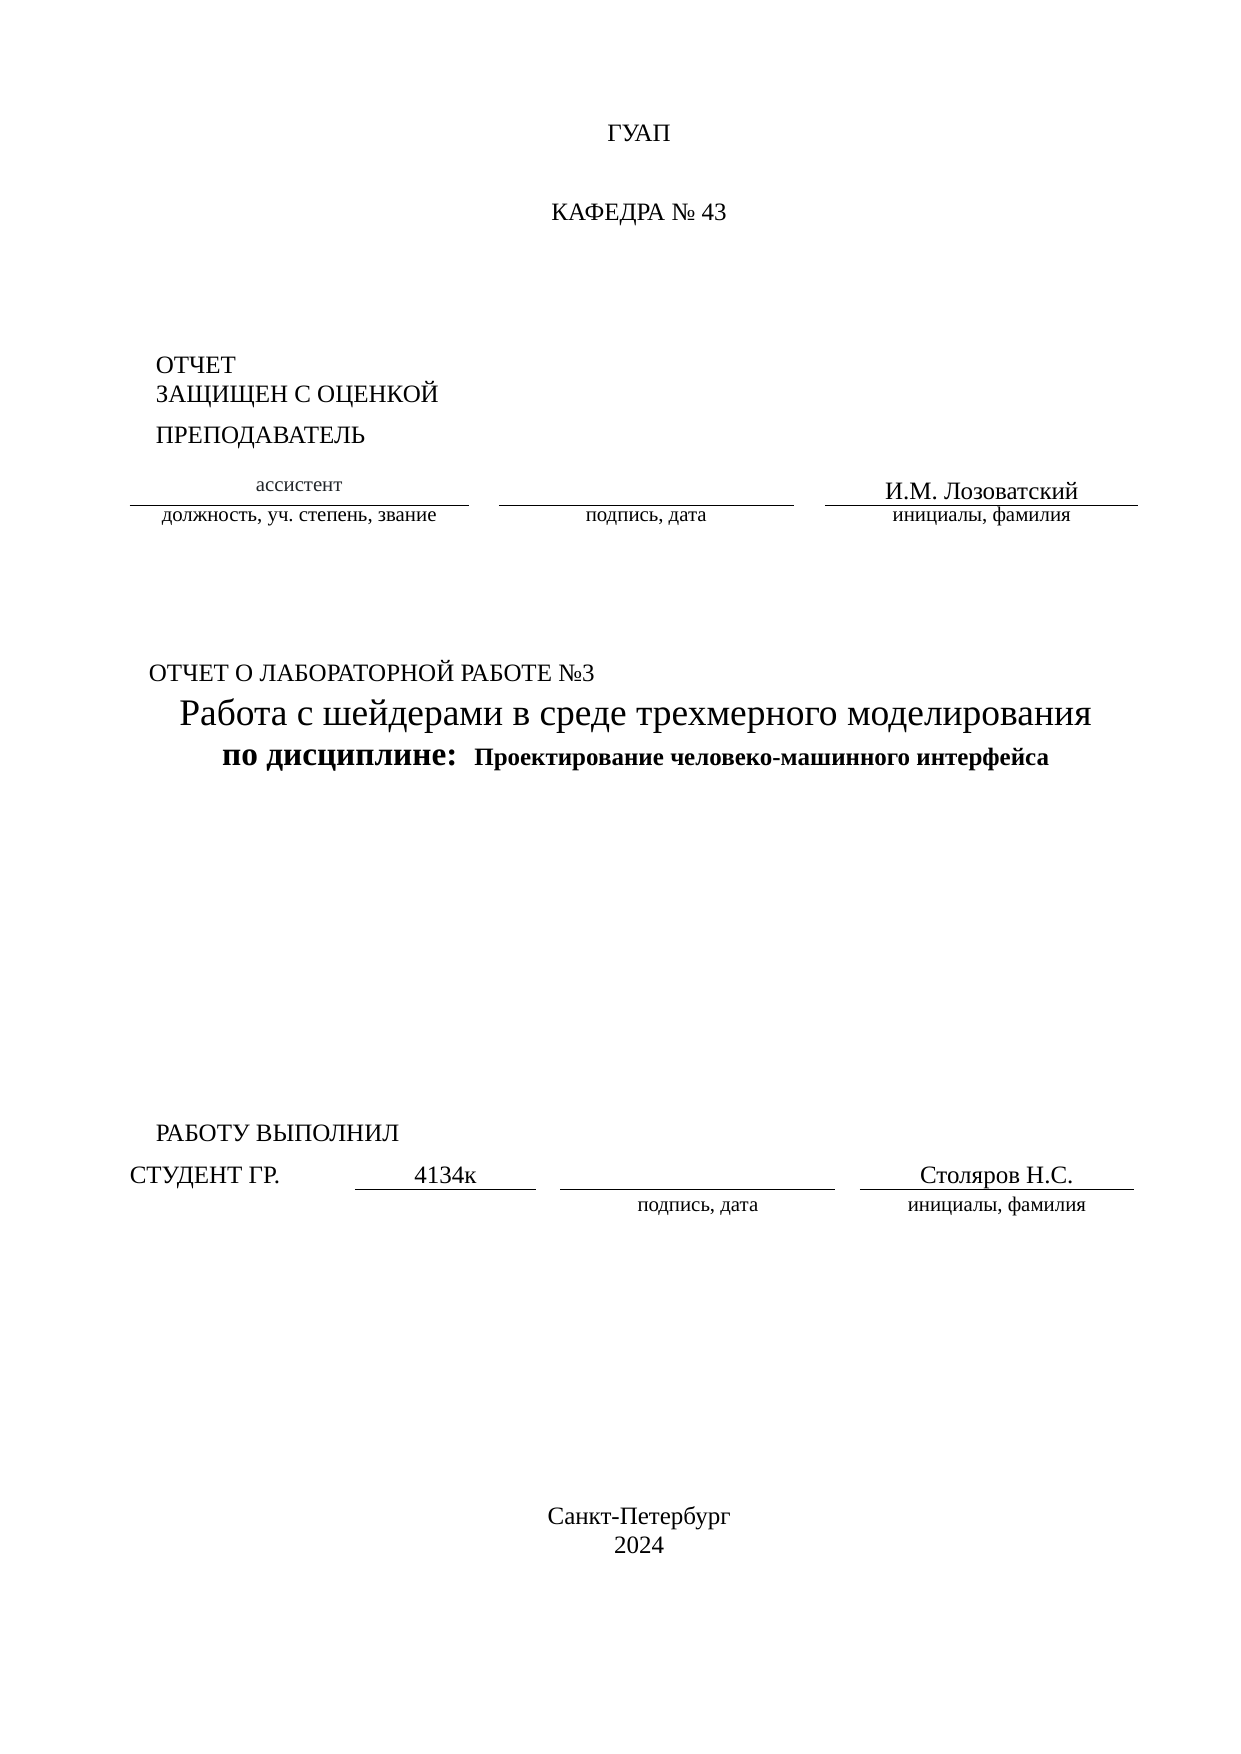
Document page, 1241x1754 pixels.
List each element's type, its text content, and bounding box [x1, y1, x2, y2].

table_cell по дисциплине: Проектирование человеко-машинного интерфейса [138, 734, 1133, 856]
text КАФЕДРА № 43 [156, 197, 1122, 226]
table_cell [138, 856, 1133, 915]
table_header [835, 1147, 860, 1188]
text ПРЕПОДАВАТЕЛЬ [156, 421, 1122, 449]
table_cell подпись, дата [560, 1190, 835, 1218]
table_header [536, 1147, 560, 1188]
table_cell [130, 1189, 355, 1218]
text Санкт-Петербург [156, 1501, 1122, 1530]
text РАБОТУ ВЫПОЛНИЛ [156, 1118, 1122, 1147]
table_header [499, 464, 793, 505]
table_header И.М. Лозоватский [825, 464, 1138, 505]
table_header ассистент [130, 464, 468, 505]
table_header [469, 464, 499, 505]
table_cell [835, 1189, 860, 1218]
text ОТЧЕТ ЗАЩИЩЕН С ОЦЕНКОЙ [156, 351, 1122, 408]
table_cell инициалы, фамилия [825, 506, 1138, 525]
table_cell [355, 1190, 536, 1218]
table_cell инициалы, фамилия [860, 1190, 1133, 1218]
table_cell подпись, дата [499, 506, 793, 525]
table_cell [469, 505, 499, 525]
table_cell [536, 1189, 560, 1218]
table_cell [794, 505, 825, 525]
text 2024 [156, 1530, 1122, 1558]
text ГУАП [156, 118, 1122, 147]
table_header 4134к [355, 1147, 536, 1188]
table_header Столяров Н.С. [860, 1147, 1133, 1188]
table_header ОТЧЕТ О ЛАБОРАТОРНОЙ РАБОТЕ №3 Работа с шейдерами в среде трехмерного моделирования [138, 558, 1133, 734]
table_header [560, 1147, 835, 1188]
table_header [794, 464, 825, 505]
table_header СТУДЕНТ ГР. [130, 1147, 355, 1188]
table_cell [138, 915, 1133, 943]
table_cell должность, уч. степень, звание [130, 506, 468, 525]
